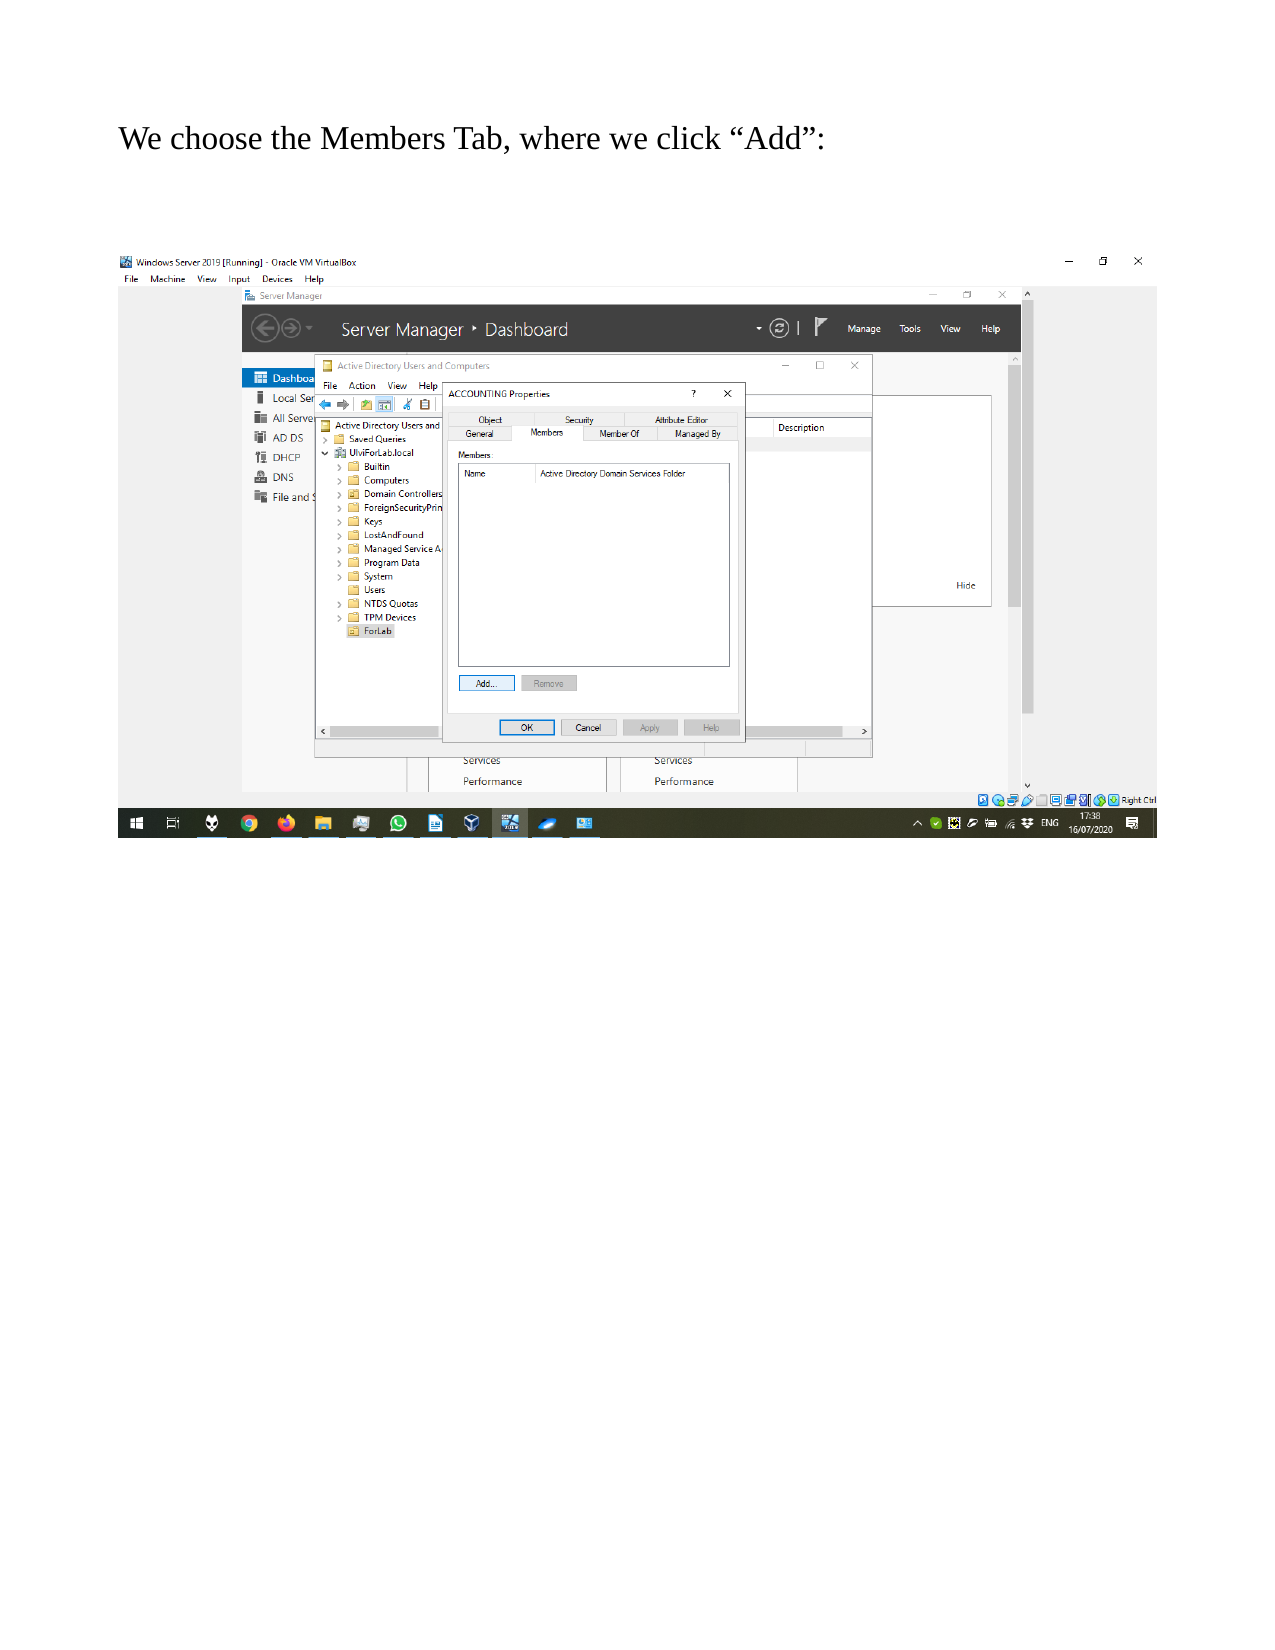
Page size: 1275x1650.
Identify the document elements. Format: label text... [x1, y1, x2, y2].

picture [118, 253, 1157, 838]
text We choose the Members Tab, where we click “Add”: [118, 118, 1157, 156]
